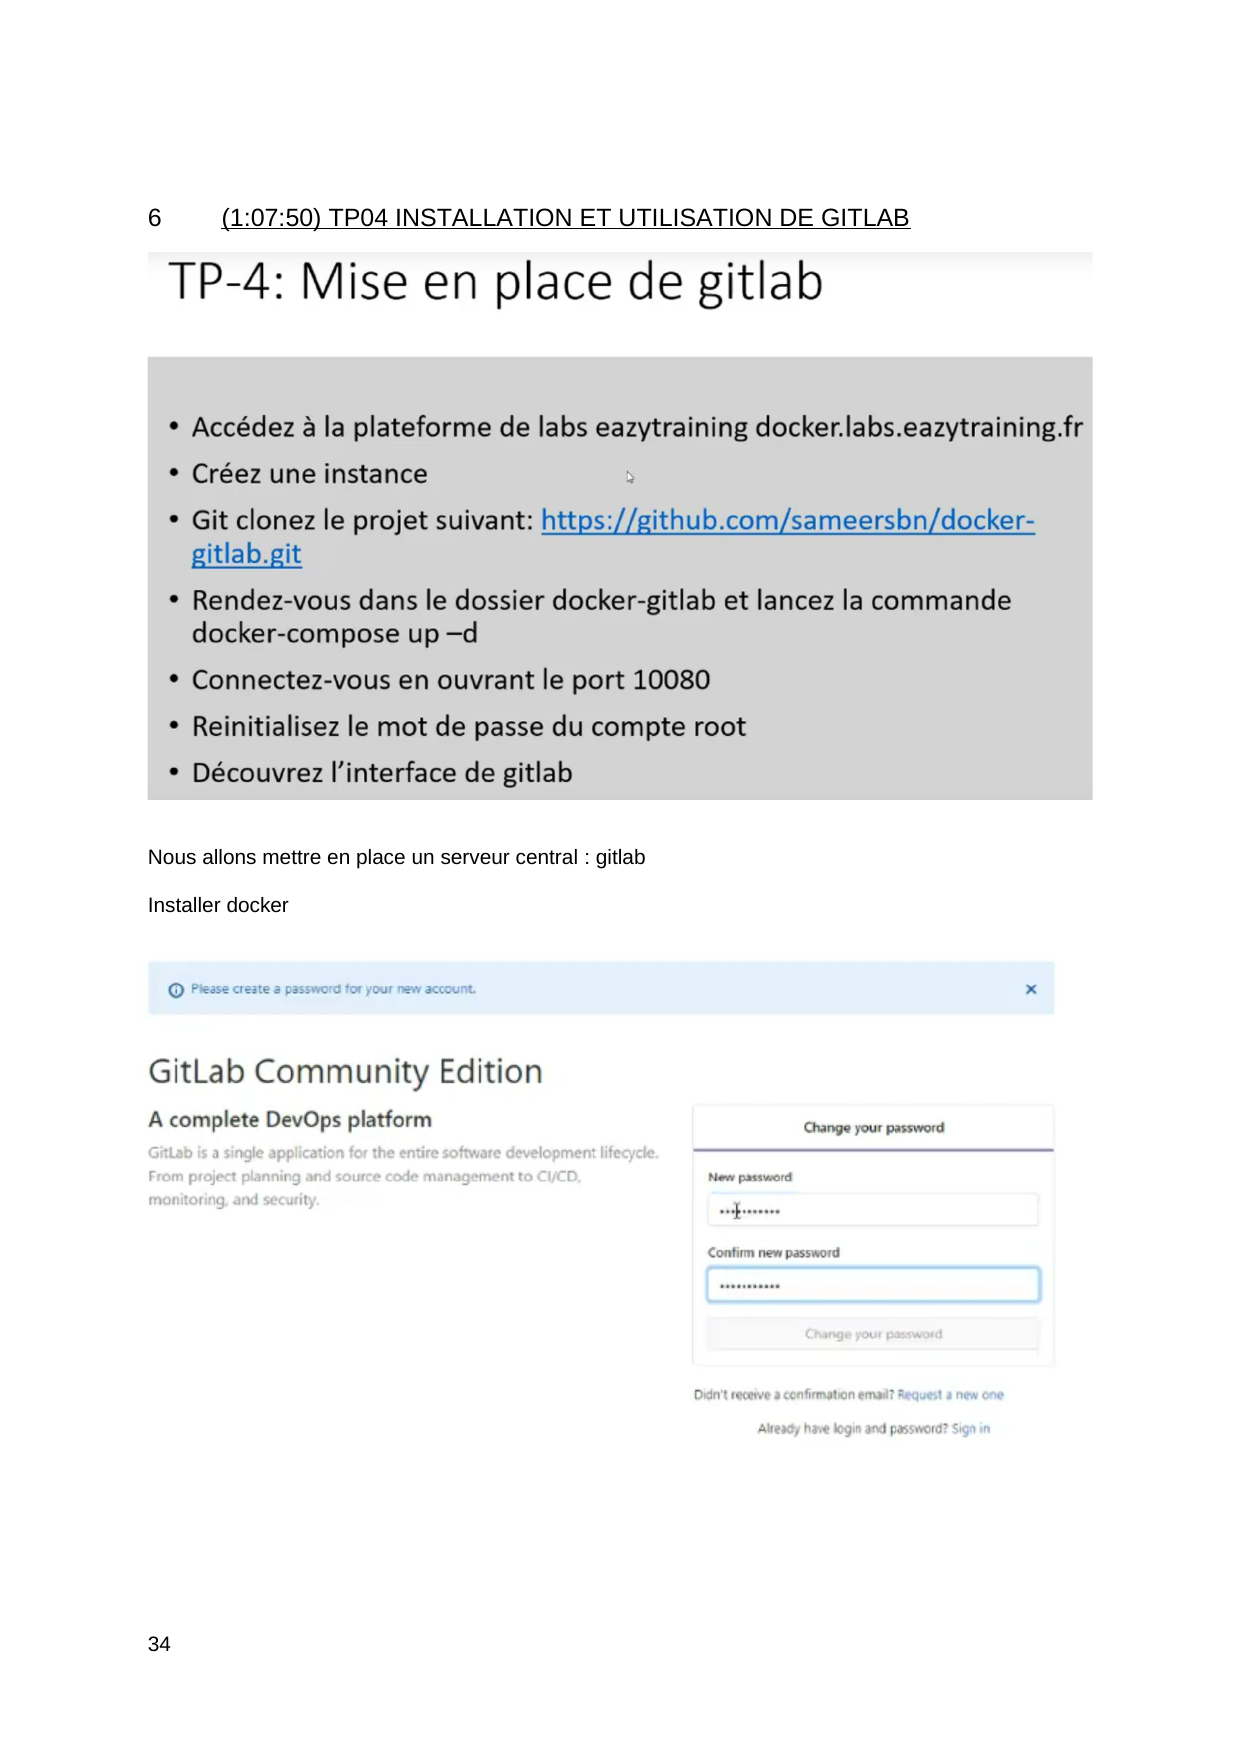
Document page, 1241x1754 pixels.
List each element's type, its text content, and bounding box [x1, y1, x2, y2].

subtitle (1:07:50) TP04 Installation et utilisation de GitLab [148, 203, 1093, 232]
text Installer docker [148, 892, 1093, 916]
text Nous allons mettre en place un serveur central : gitlab [148, 844, 1093, 868]
picture [147, 252, 1093, 800]
picture [139, 946, 1085, 1454]
